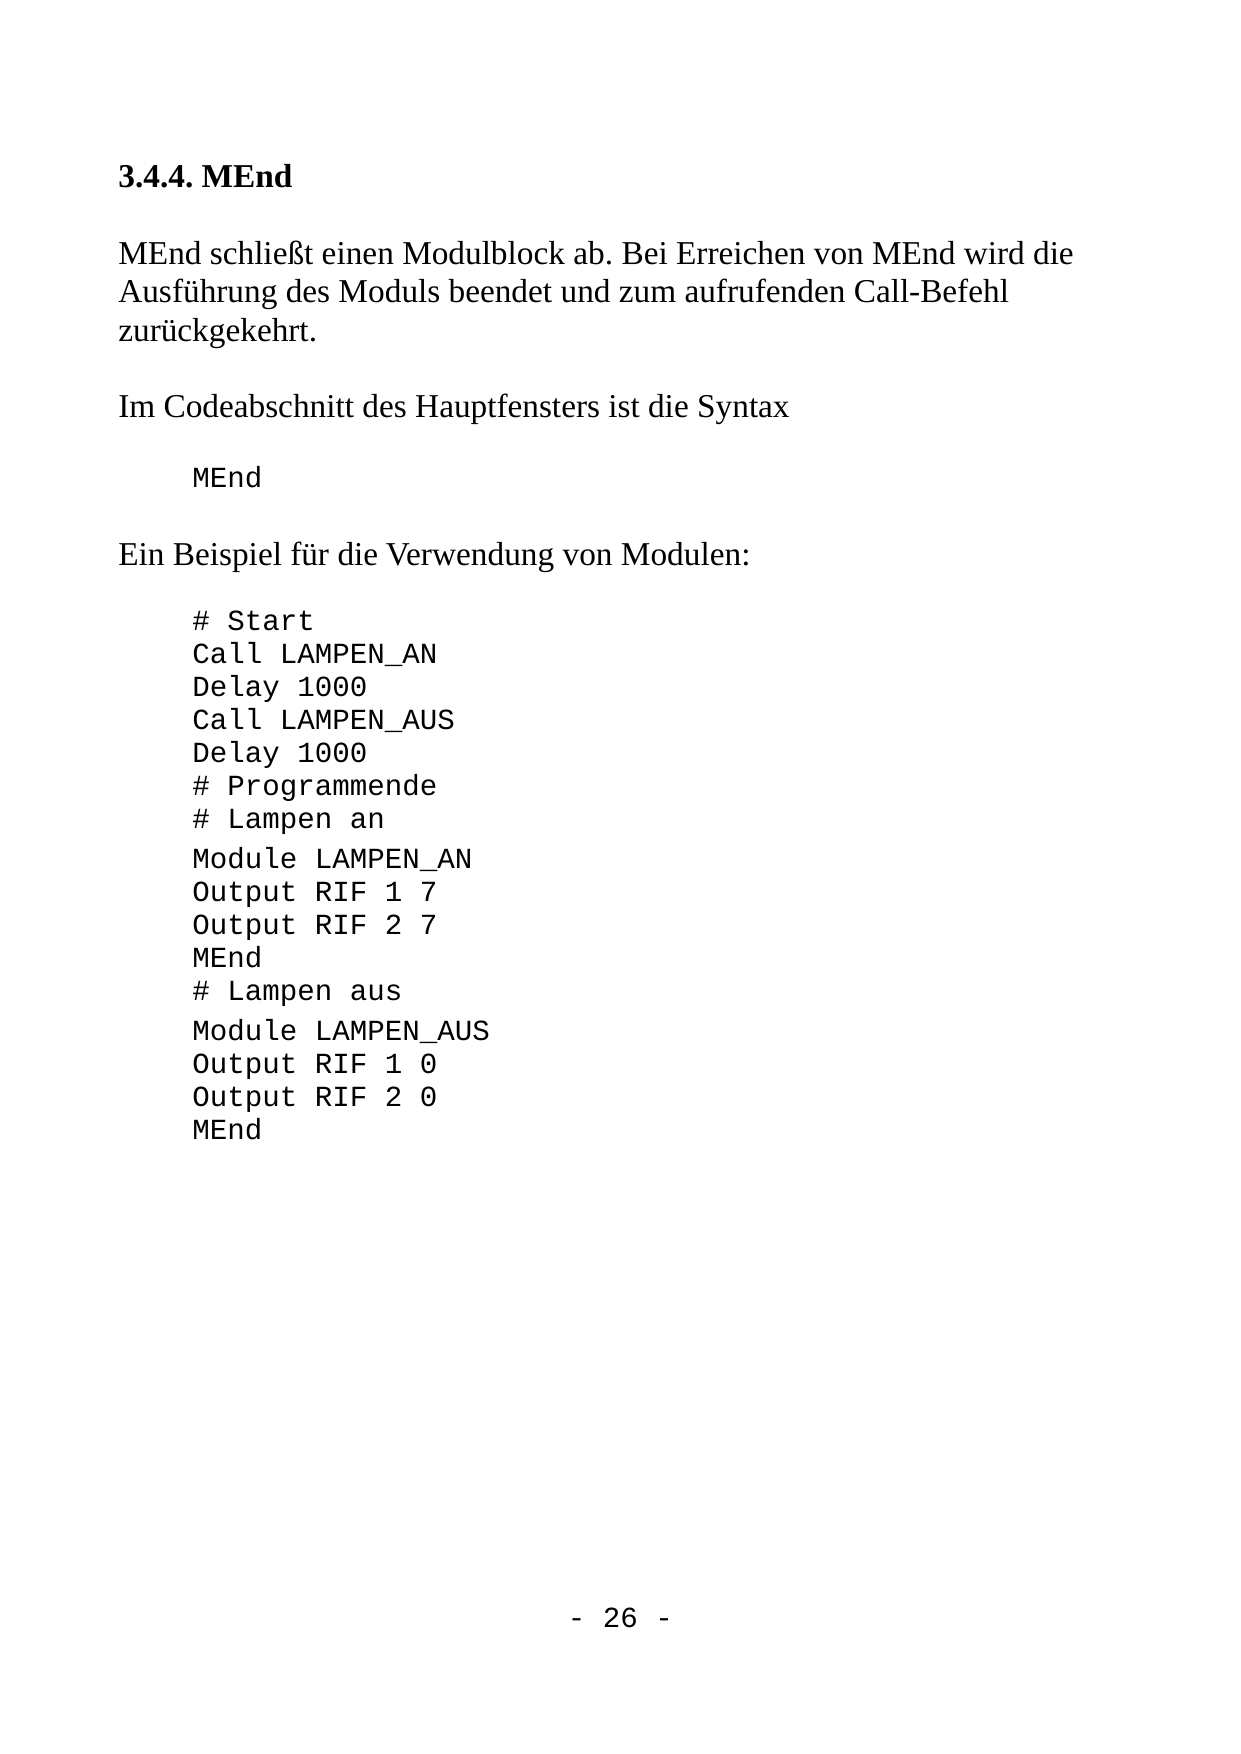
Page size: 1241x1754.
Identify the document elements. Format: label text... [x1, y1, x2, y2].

text Im Codeabschnitt des Hauptfensters ist die Syntax [118, 386, 1122, 425]
text Output RIF 2 0 [118, 1082, 1122, 1115]
text Output RIF 1 7 [118, 877, 1122, 910]
text Output RIF 2 7 [118, 910, 1122, 943]
text MEnd [118, 1115, 1122, 1148]
text MEnd [118, 463, 1122, 496]
text Call LAMPEN_AUS [118, 705, 1122, 738]
text Ein Beispiel für die Verwendung von Modulen: [118, 534, 1122, 573]
text # Lampen aus [118, 976, 1122, 1009]
text MEnd schließt einen Modulblock ab. Bei Erreichen von MEnd wird die Ausführung des Moduls beendet und zum aufrufenden Call-Befehl zurückgekehrt. [118, 233, 1122, 348]
text Call LAMPEN_AN [118, 639, 1122, 672]
text MEnd [118, 943, 1122, 976]
text Module LAMPEN_AUS [118, 1009, 1122, 1049]
text Delay 1000 [118, 738, 1122, 771]
text Output RIF 1 0 [118, 1049, 1122, 1082]
text # Programmende [118, 771, 1122, 804]
text Module LAMPEN_AN [118, 837, 1122, 877]
text 3.4.4. MEnd [118, 156, 1122, 195]
text Delay 1000 [118, 672, 1122, 705]
text # Lampen an [118, 804, 1122, 837]
text # Start [118, 606, 1122, 639]
